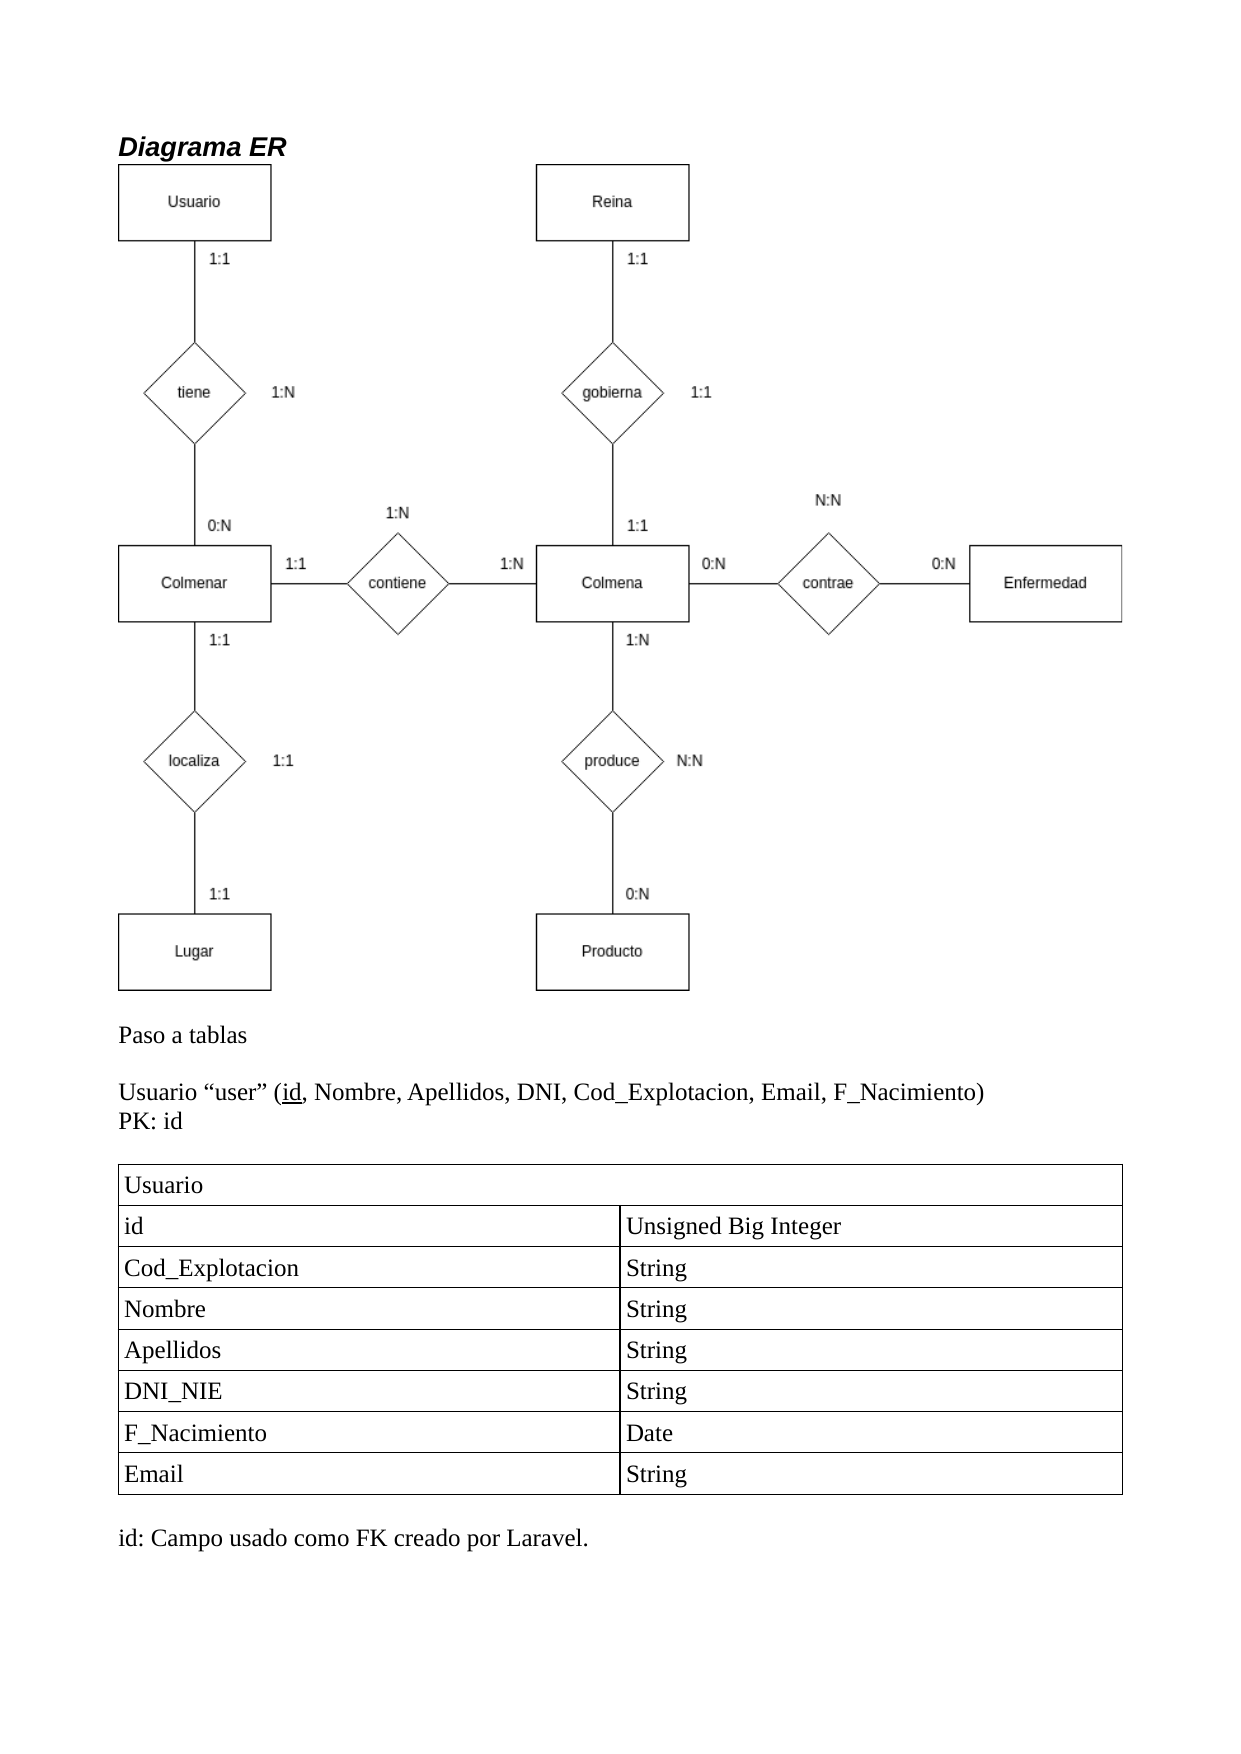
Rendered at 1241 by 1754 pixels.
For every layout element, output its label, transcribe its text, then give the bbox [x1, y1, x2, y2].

table_cell String [621, 1247, 1122, 1287]
table_cell Apellidos [119, 1330, 619, 1370]
text Usuario “user” (id, Nombre, Apellidos, DNI, Cod_Explotacion, Email, F_Nacimiento) [118, 1077, 1122, 1106]
table_header Usuario [119, 1165, 1122, 1205]
picture [118, 164, 1123, 991]
subtitle Diagrama ER [118, 131, 1122, 162]
table_cell Email [119, 1453, 619, 1493]
table_cell String [621, 1453, 1122, 1493]
table_cell Date [621, 1412, 1122, 1452]
table_cell String [621, 1330, 1122, 1370]
table_cell F_Nacimiento [119, 1412, 619, 1452]
text id: Campo usado como FK creado por Laravel. [118, 1523, 1122, 1552]
text Paso a tablas [118, 1020, 1122, 1048]
table_cell id [119, 1206, 619, 1246]
text PK: id [118, 1106, 1122, 1135]
table_cell Unsigned Big Integer [621, 1206, 1122, 1246]
table_cell String [621, 1288, 1122, 1328]
table_cell Cod_Explotacion [119, 1247, 619, 1287]
table_cell Nombre [119, 1288, 619, 1328]
table_cell String [621, 1371, 1122, 1411]
table_cell DNI_NIE [119, 1371, 619, 1411]
